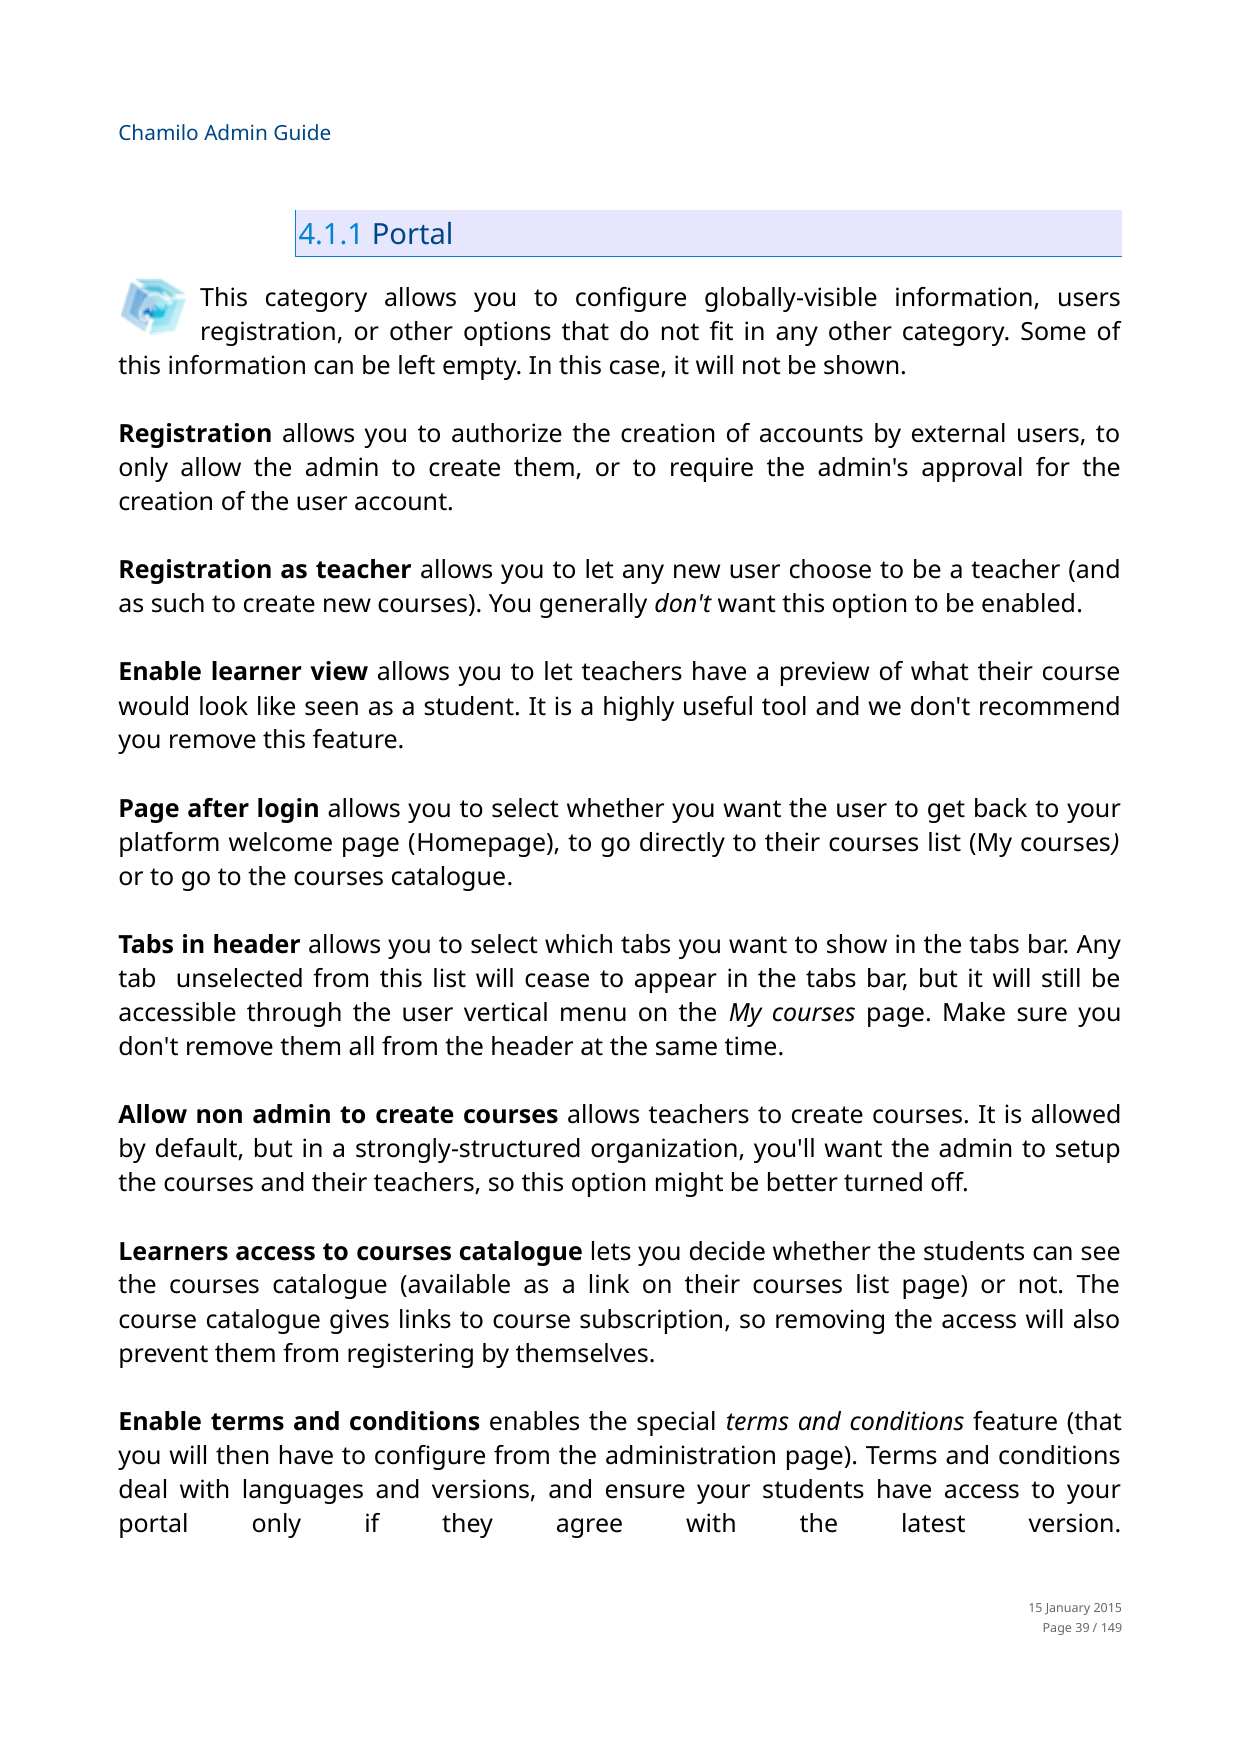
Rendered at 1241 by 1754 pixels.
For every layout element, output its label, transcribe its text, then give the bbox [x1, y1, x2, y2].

text Enable learner view allows you to let teachers have a preview of what their course would look like seen as a student. It is a highly useful tool and we don't recommend you remove this feature. [118, 654, 1122, 756]
text Tabs in header allows you to select which tabs you want to show in the tabs bar. Any tab unselected from this list will cease to appear in the tabs bar, but it will still be accessible through the user vertical menu on the My courses page. Make sure you don't remove them all from the header at the same time. [118, 927, 1122, 1063]
subtitle Portal [296, 210, 1122, 256]
text This category allows you to configure globally-visible information, users registration, or other options that do not fit in any other category. Some of this information can be left empty. In this case, it will not be shown. [118, 279, 1122, 382]
text Learners access to courses catalogue lets you decide whether the students can see the courses catalogue (available as a link on their courses list page) or not. The course catalogue gives links to course subscription, so removing the access will also prevent them from registering by themselves. [118, 1233, 1122, 1369]
text Registration allows you to authorize the creation of accounts by external users, to only allow the admin to create them, or to require the admin's approval for the creation of the user account. [118, 416, 1122, 518]
text Page after login allows you to select whether you want the user to get back to your platform welcome page (Homepage), to go directly to their courses list (My courses) or to go to the courses catalogue. [118, 790, 1122, 892]
text Allow non admin to create courses allows teachers to create courses. It is allowed by default, but in a strongly-structured organization, you'll want the admin to setup the courses and their teachers, so this option might be better turned off. [118, 1097, 1122, 1199]
text Enable terms and conditions enables the special terms and conditions feature (that you will then have to configure from the administration page). Terms and conditions deal with languages and versions, and ensure your students have access to your portal only if they agree with the latest version. [118, 1403, 1122, 1540]
text Registration as teacher allows you to let any new user choose to be a teacher (and as such to create new courses). You generally don't want this option to be enabled. [118, 552, 1122, 620]
picture [120, 277, 189, 335]
